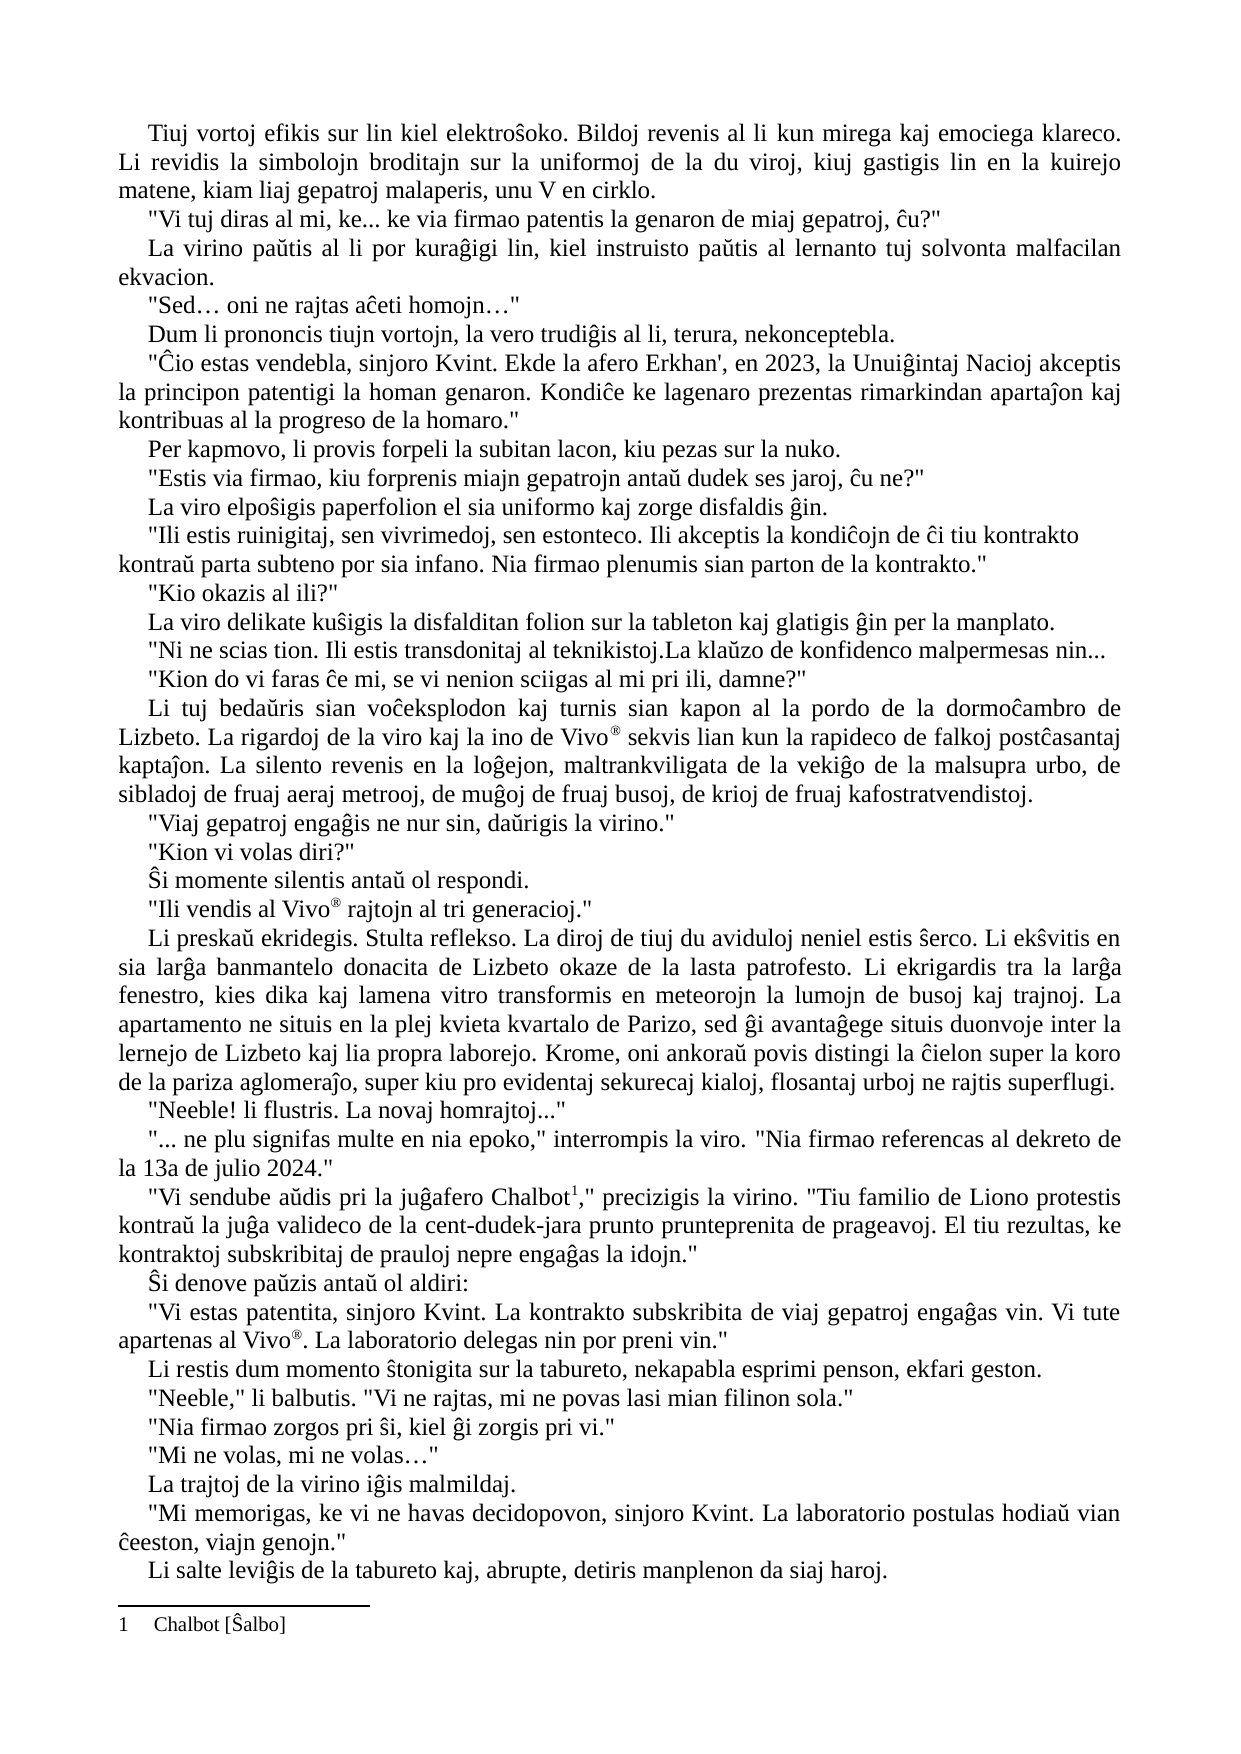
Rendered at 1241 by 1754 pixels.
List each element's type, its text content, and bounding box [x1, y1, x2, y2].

text La trajtoj de la virino iĝis malmildaj. [118, 1469, 1122, 1498]
text La viro delikate kuŝigis la disfalditan folion sur la tableton kaj glatigis ĝin per la manplato. [118, 607, 1122, 636]
text Tiuj vortoj efikis sur lin kiel elektroŝoko. Bildoj revenis al li kun mirega kaj emociega klareco. Li revidis la simbolojn broditajn sur la uniformoj de la du viroj, kiuj gastigis lin en la kuirejo matene, kiam liaj gepatroj malaperis, unu V en cirklo. [118, 118, 1122, 204]
text Li salte leviĝis de la tabureto kaj, abrupte, detiris manplenon da siaj haroj. [118, 1556, 1122, 1584]
text Li preskaŭ ekridegis. Stulta reflekso. La diroj de tiuj du aviduloj neniel estis ŝerco. Li ekŝvitis en sia larĝa banmantelo donacita de Lizbeto okaze de la lasta patrofesto. Li ekrigardis tra la larĝa fenestro, kies dika kaj lamena vitro transformis en meteorojn la lumojn de busoj kaj trajnoj. La apartamento ne situis en la plej kvieta kvartalo de Parizo, sed ĝi avantaĝege situis duonvoje inter la lernejo de Lizbeto kaj lia propra laborejo. Krome, oni ankoraŭ povis distingi la ĉielon super la koro de la pariza aglomeraĵo, super kiu pro evidentaj sekurecaj kialoj, flosantaj urboj ne rajtis superflugi. [118, 923, 1122, 1096]
text "Vi tuj diras al mi, ke... ke via firmao patentis la genaron de miaj gepatroj, ĉu?" [118, 204, 1122, 233]
text Chalbot [Ŝalbo] [118, 1612, 1122, 1636]
text "Ili vendis al VivoⓇ rajtojn al tri generacioj." [118, 894, 1122, 923]
text Ŝi momente silentis antaŭ ol respondi. [118, 866, 1122, 894]
text "Vi estas patentita, sinjoro Kvint. La kontrakto subskribita de viaj gepatroj engaĝas vin. Vi tute apartenas al VivoⓇ. La laboratorio delegas nin por preni vin." [118, 1297, 1122, 1354]
text "Vi sendube aŭdis pri la juĝafero Chalbot," precizigis la virino. "Tiu familio de Liono protestis kontraŭ la juĝa valideco de la cent-dudek-jara prunto prunteprenita de prageavoj. El tiu rezultas, ke kontraktoj subskribitaj de prauloj nepre engaĝas la idojn." [118, 1182, 1122, 1268]
text "Ili estis ruinigitaj, sen vivrimedoj, sen estonteco. Ili akceptis la kondiĉojn de ĉi tiu kontrakto kontraŭ parta subteno por sia infano. Nia firmao plenumis sian parton de la kontrakto." [118, 521, 1122, 578]
text "Viaj gepatroj engaĝis ne nur sin, daŭrigis la virino." [118, 808, 1122, 837]
text Li tuj bedaŭris sian voĉeksplodon kaj turnis sian kapon al la pordo de la dormoĉambro de Lizbeto. La rigardoj de la viro kaj la ino de VivoⓇ sekvis lian kun la rapideco de falkoj postĉasantaj kaptaĵon. La silento revenis en la loĝejon, maltrankviligata de la vekiĝo de la malsupra urbo, de sibladoj de fruaj aeraj metrooj, de muĝoj de fruaj busoj, de krioj de fruaj kafostratvendistoj. [118, 693, 1122, 808]
text "Mi ne volas, mi ne volas…" [118, 1441, 1122, 1469]
text La virino paŭtis al li por kuraĝigi lin, kiel instruisto paŭtis al lernanto tuj solvonta malfacilan ekvacion. [118, 233, 1122, 291]
text Dum li prononcis tiujn vortojn, la vero trudiĝis al li, terura, nekonceptebla. [118, 319, 1122, 348]
text "Kio okazis al ili?" [118, 578, 1122, 607]
text "... ne plu signifas multe en nia epoko," interrompis la viro. "Nia firmao referencas al dekreto de la 13a de julio 2024." [118, 1124, 1122, 1182]
text "Sed… oni ne rajtas aĉeti homojn…" [118, 291, 1122, 319]
text "Ni ne scias tion. Ili estis transdonitaj al teknikistoj.La klaŭzo de konfidenco malpermesas nin... [118, 636, 1122, 664]
text "Mi memorigas, ke vi ne havas decidopovon, sinjoro Kvint. La laboratorio postulas hodiaŭ vian ĉeeston, viajn genojn." [118, 1498, 1122, 1556]
text "Nia firmao zorgos pri ŝi, kiel ĝi zorgis pri vi." [118, 1412, 1122, 1441]
text Li restis dum momento ŝtonigita sur la tabureto, nekapabla esprimi penson, ekfari geston. [118, 1354, 1122, 1383]
text Per kapmovo, li provis forpeli la subitan lacon, kiu pezas sur la nuko. [118, 434, 1122, 463]
text "Kion vi volas diri?" [118, 837, 1122, 866]
text "Neeble," li balbutis. "Vi ne rajtas, mi ne povas lasi mian filinon sola." [118, 1383, 1122, 1412]
text "Kion do vi faras ĉe mi, se vi nenion sciigas al mi pri ili, damne?" [118, 664, 1122, 693]
text Ŝi denove paŭzis antaŭ ol aldiri: [118, 1268, 1122, 1297]
text "Neeble! li flustris. La novaj homrajtoj..." [118, 1096, 1122, 1124]
text La viro elpoŝigis paperfolion el sia uniformo kaj zorge disfaldis ĝin. [118, 492, 1122, 521]
text "Estis via firmao, kiu forprenis miajn gepatrojn antaŭ dudek ses jaroj, ĉu ne?" [118, 463, 1122, 492]
text "Ĉio estas vendebla, sinjoro Kvint. Ekde la afero Erkhan', en 2023, la Unuiĝintaj Nacioj akceptis la principon patentigi la homan genaron. Kondiĉe ke lagenaro prezentas rimarkindan apartaĵon kaj kontribuas al la progreso de la homaro." [118, 348, 1122, 434]
